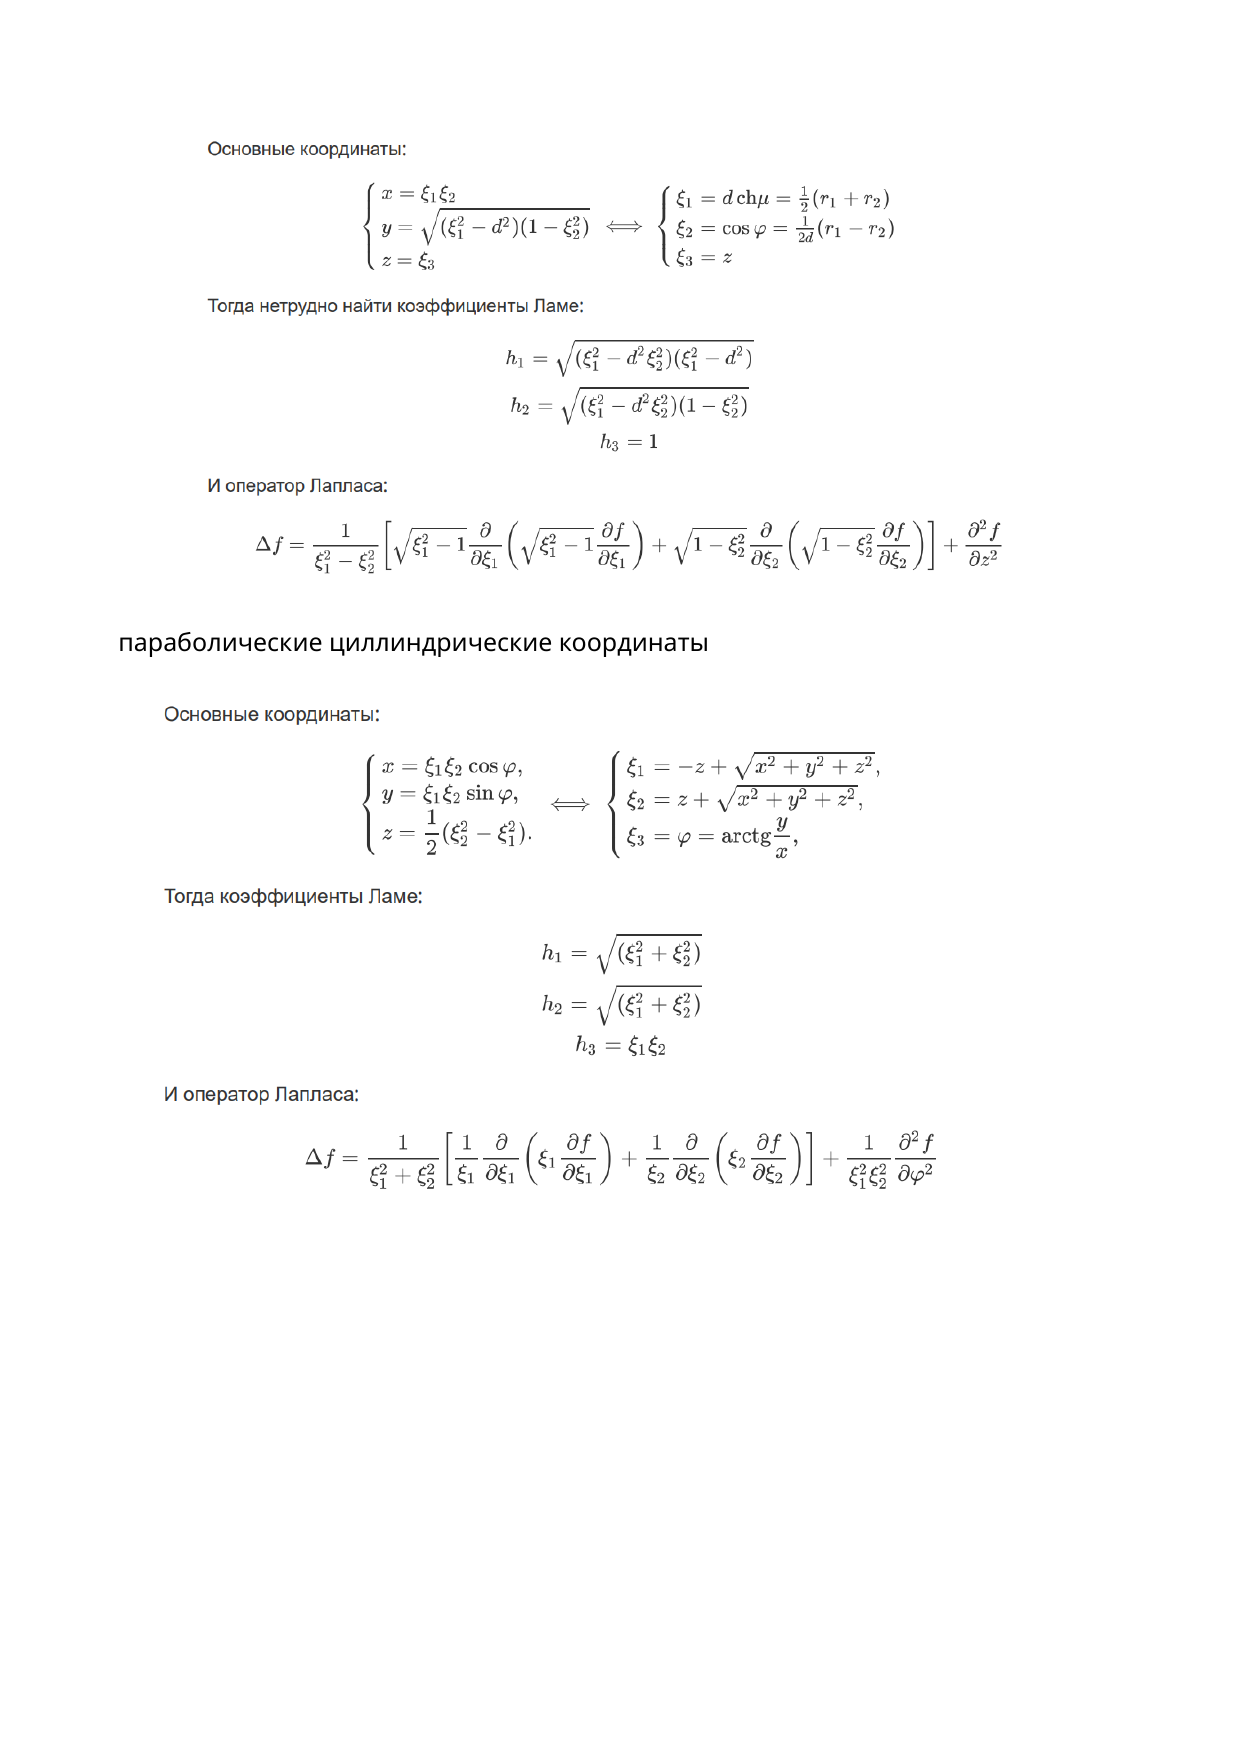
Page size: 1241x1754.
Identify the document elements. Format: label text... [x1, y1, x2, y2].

picture [118, 118, 1123, 591]
text параболические циллиндрические координаты [118, 625, 1122, 659]
picture [118, 693, 1123, 1231]
